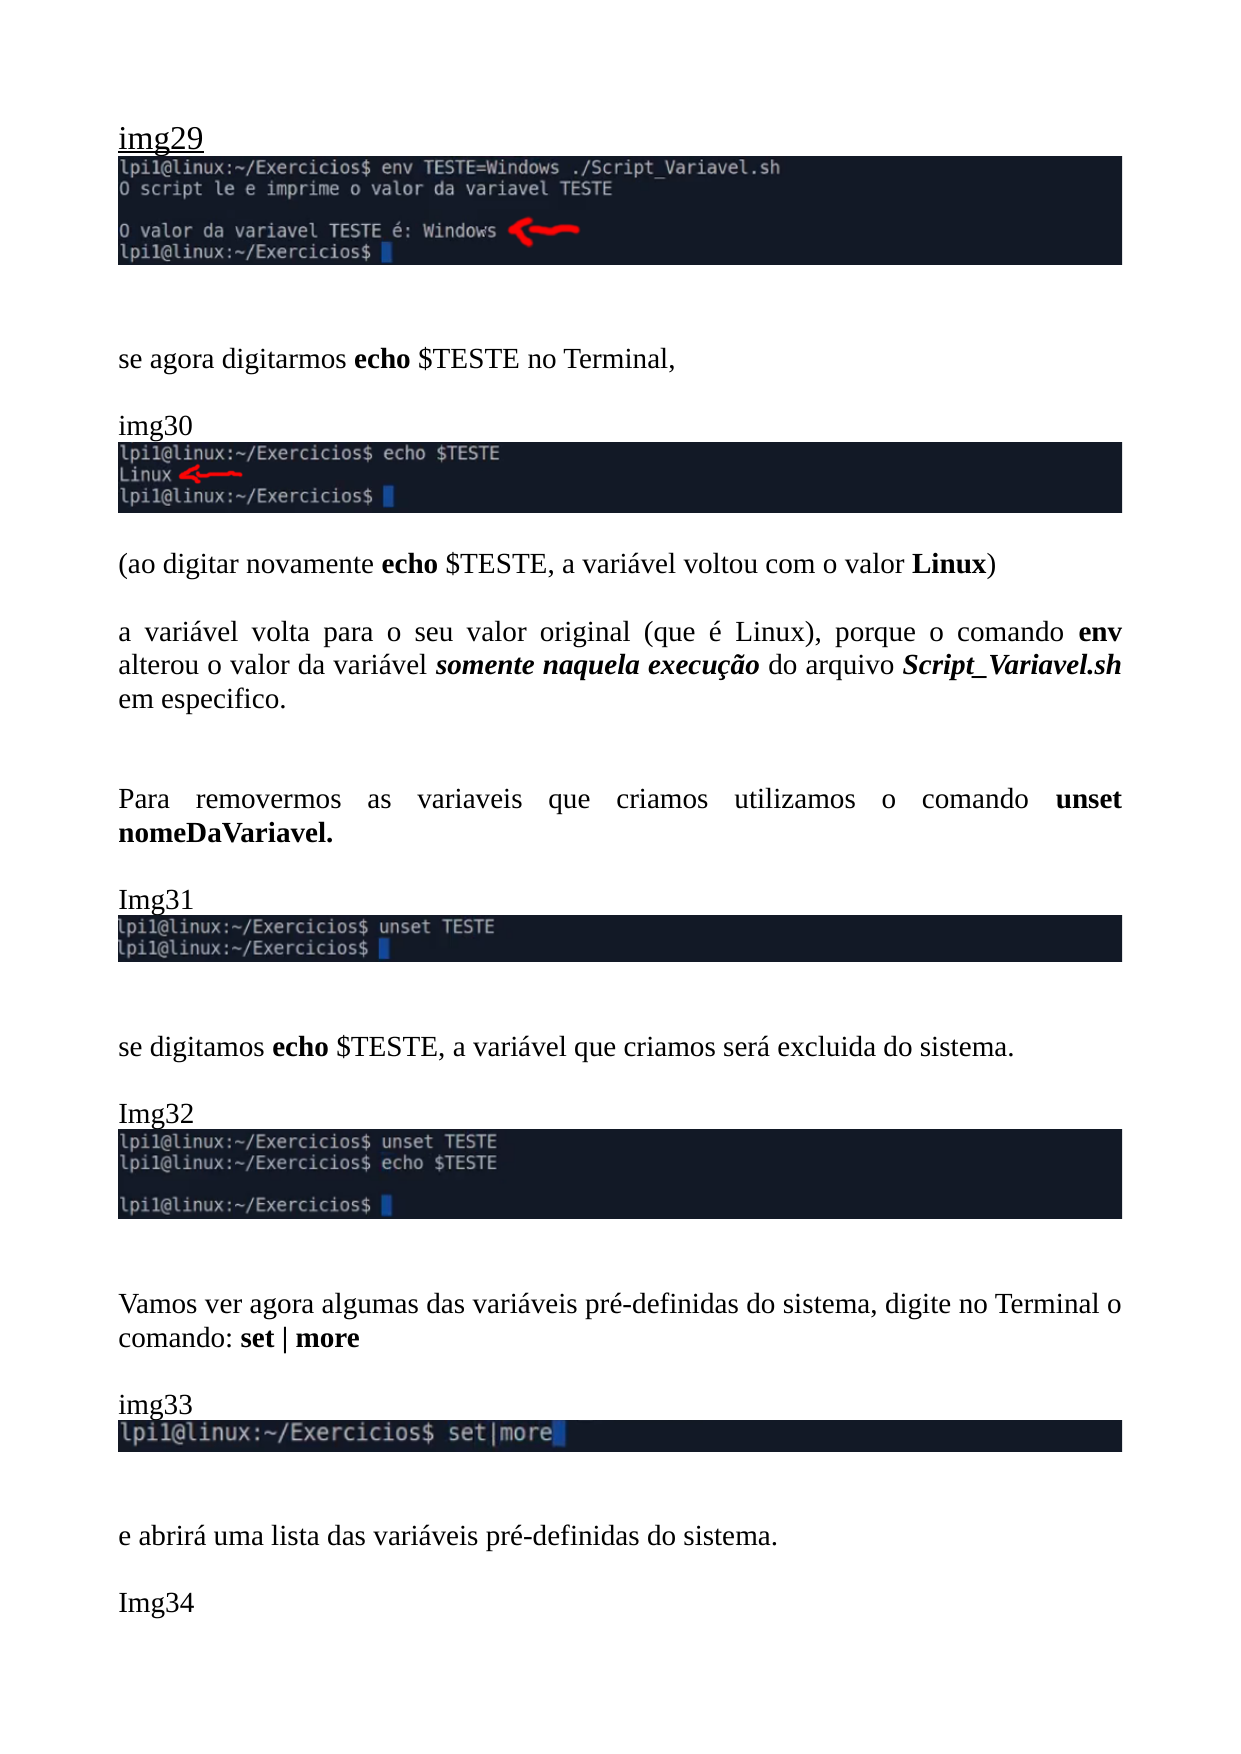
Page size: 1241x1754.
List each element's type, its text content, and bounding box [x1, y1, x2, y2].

text Para removermos as variaveis que criamos utilizamos o comando unset nomeDaVariavel. [118, 781, 1122, 848]
text a variável volta para o seu valor original (que é Linux), porque o comando env alterou o valor da variável somente naquela execução do arquivo Script_Variavel.sh em especifico. [118, 614, 1122, 714]
picture [118, 915, 1123, 962]
text img30 [118, 408, 1122, 442]
picture [118, 156, 1123, 265]
text img29 [118, 118, 1122, 156]
text Img31 [118, 882, 1122, 915]
picture [118, 1420, 1123, 1452]
text (ao digitar novamente echo $TESTE, a variável voltou com o valor Linux) [118, 547, 1122, 580]
text img33 [118, 1387, 1122, 1420]
text Img34 [118, 1585, 1122, 1619]
text se agora digitarmos echo $TESTE no Terminal, [118, 341, 1122, 375]
text Img32 [118, 1096, 1122, 1129]
text se digitamos echo $TESTE, a variável que criamos será excluida do sistema. [118, 1029, 1122, 1062]
picture [118, 442, 1123, 513]
text e abrirá uma lista das variáveis pré-definidas do sistema. [118, 1518, 1122, 1552]
picture [118, 1129, 1123, 1219]
text Vamos ver agora algumas das variáveis pré-definidas do sistema, digite no Terminal o comando: set | more [118, 1286, 1122, 1353]
